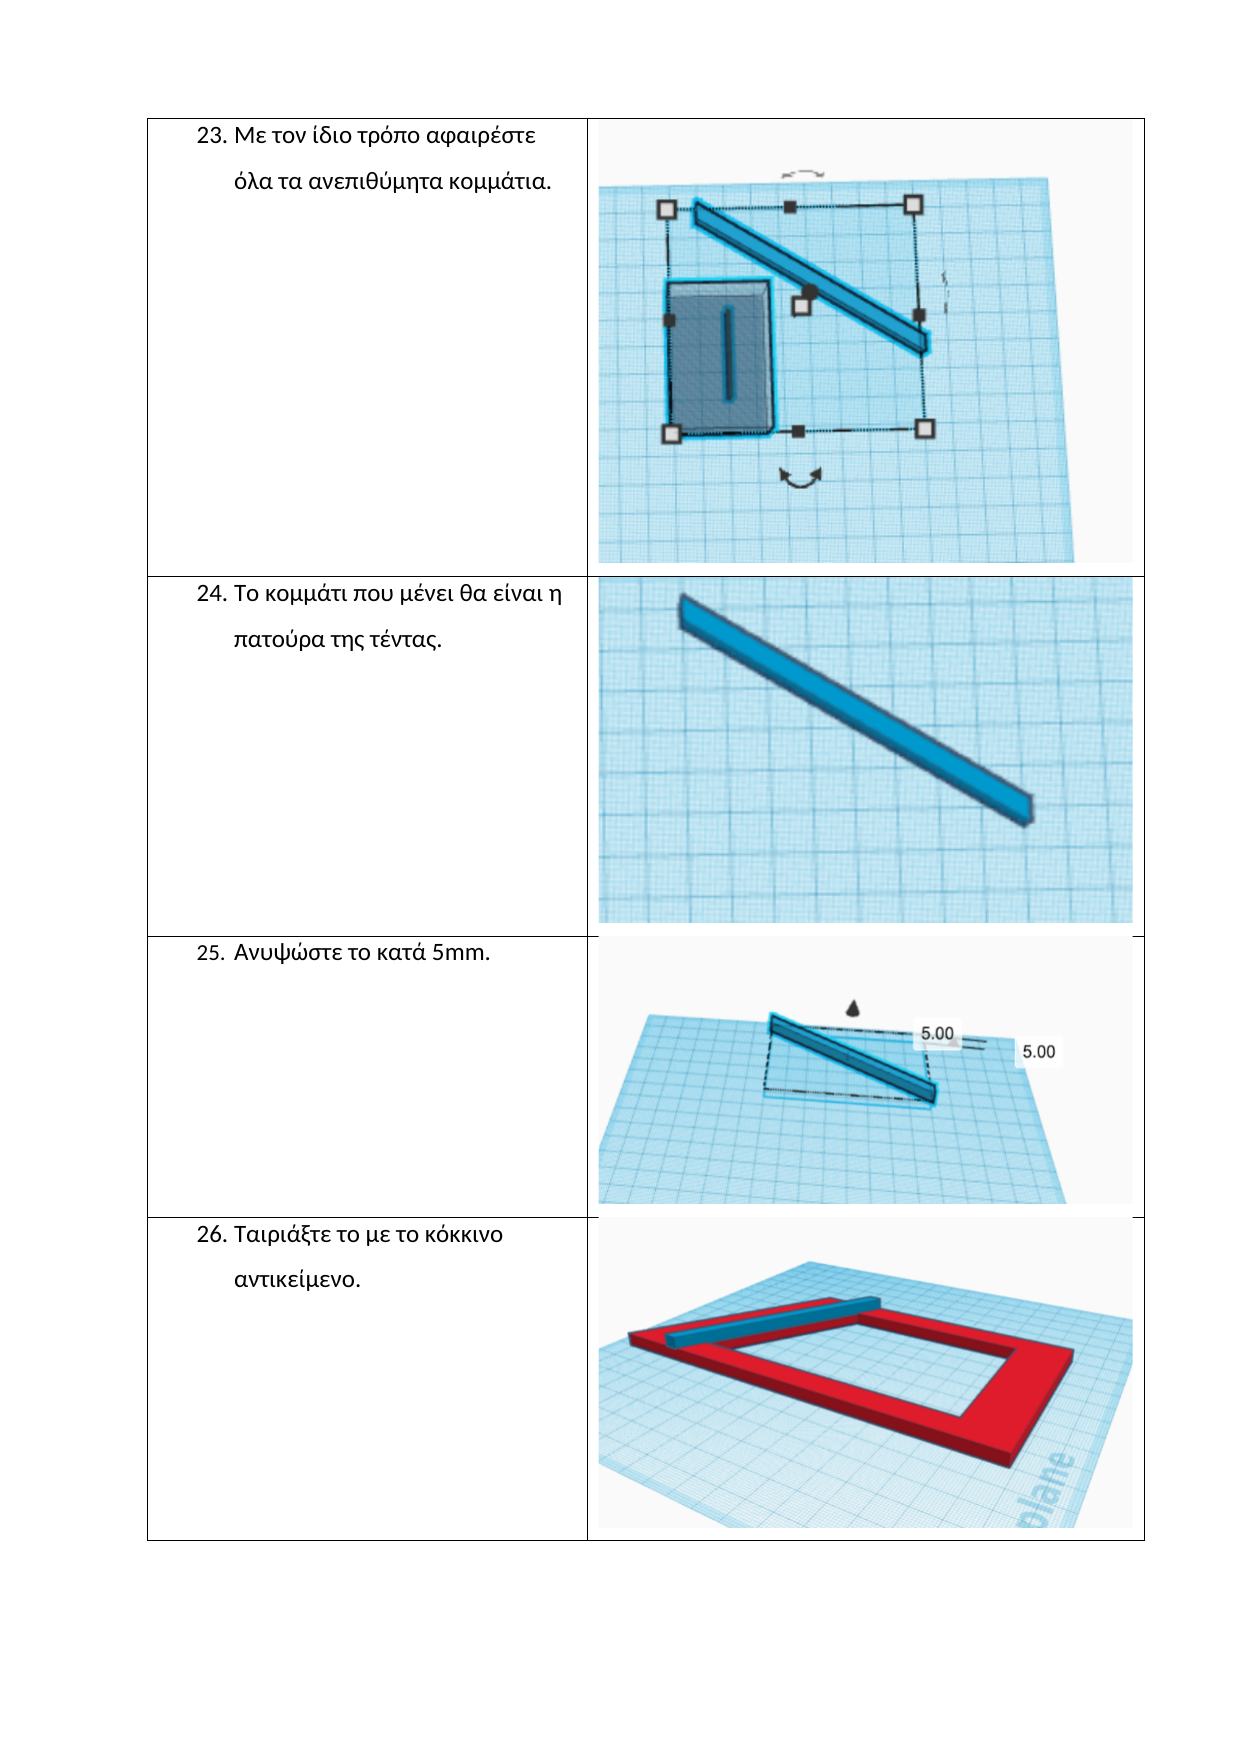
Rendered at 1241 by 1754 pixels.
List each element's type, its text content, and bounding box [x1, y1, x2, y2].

table_cell Με τον ίδιο τρόπο αφαιρέστε όλα τα ανεπιθύμητα κομμάτια. [148, 119, 587, 576]
table_cell [588, 1218, 1144, 1540]
table_cell [588, 119, 1144, 576]
table_cell [588, 937, 1144, 1217]
table_cell [588, 577, 1144, 936]
table_cell Το κομμάτι που μένει θα είναι η πατούρα της τέντας. [148, 577, 587, 936]
table_cell Ανυψώστε το κατά 5mm. [148, 937, 587, 1217]
table_cell Ταιριάξτε το με το κόκκινο αντικείμενο. [148, 1218, 587, 1540]
